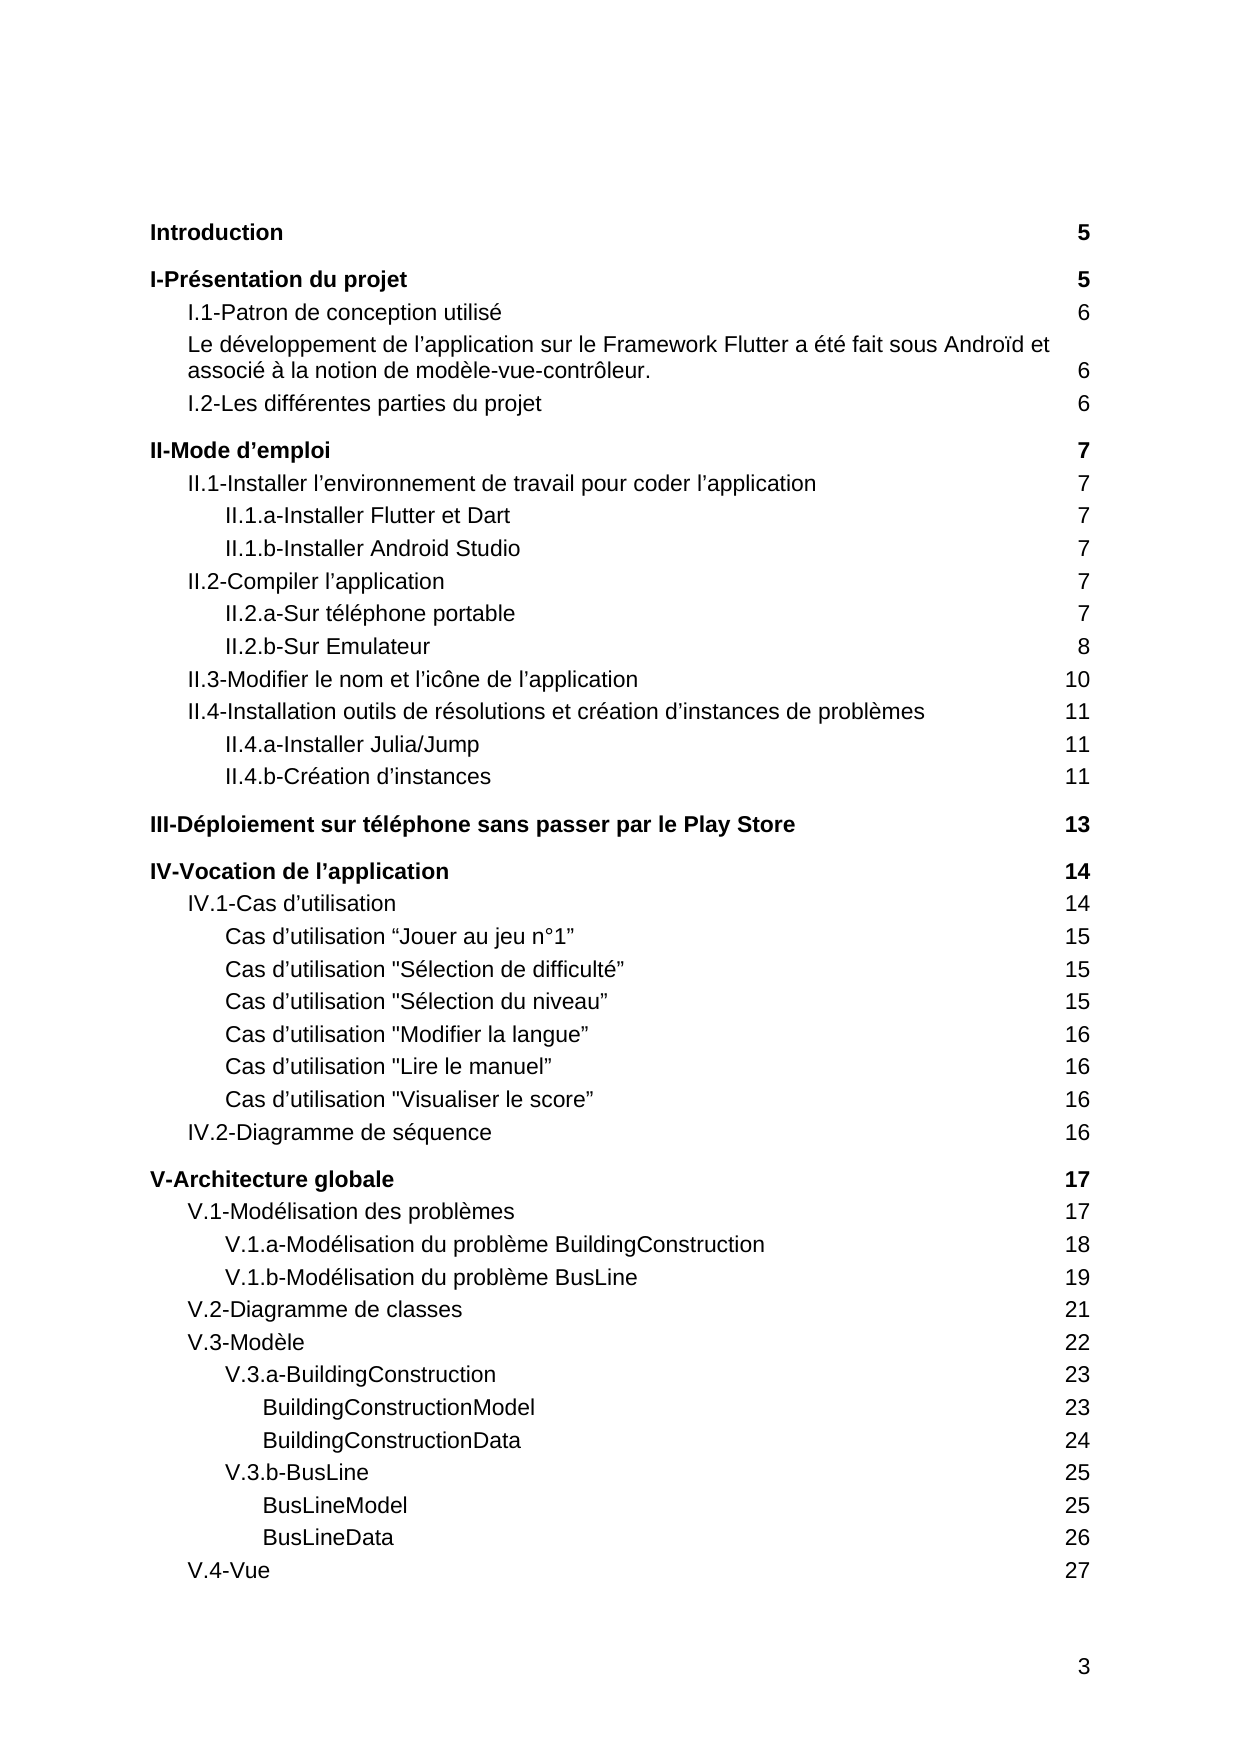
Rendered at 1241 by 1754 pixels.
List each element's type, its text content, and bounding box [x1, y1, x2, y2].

text V-Architecture globale 17 [150, 1166, 1090, 1192]
text V.1-Modélisation des problèmes 17 [187, 1198, 1090, 1225]
text Cas d’utilisation "Lire le manuel” 16 [225, 1053, 1090, 1080]
text II.2.b-Sur Emulateur 8 [225, 633, 1090, 659]
text III-Déploiement sur téléphone sans passer par le Play Store 13 [150, 811, 1090, 837]
text II.3-Modifier le nom et l’icône de l’application 10 [187, 666, 1090, 692]
text V.4-Vue 27 [187, 1557, 1090, 1583]
text BuildingConstructionModel 23 [262, 1394, 1090, 1420]
text V.1.a-Modélisation du problème BuildingConstruction 18 [225, 1231, 1090, 1257]
text I.1-Patron de conception utilisé 6 [187, 298, 1090, 325]
text V.3-Modèle 22 [187, 1329, 1090, 1355]
text Cas d’utilisation "Sélection du niveau” 15 [225, 988, 1090, 1014]
text V.2-Diagramme de classes 21 [187, 1296, 1090, 1322]
text I.2-Les différentes parties du projet 6 [187, 390, 1090, 416]
text Le développement de l’application sur le Framework Flutter a été fait sous Androïd et associé à la notion de modèle-vue-contrôleur. 6 [187, 331, 1090, 384]
text II.1-Installer l’environnement de travail pour coder l’application 7 [187, 470, 1090, 496]
text BuildingConstructionData 24 [262, 1427, 1090, 1453]
text II.2.a-Sur téléphone portable 7 [225, 600, 1090, 627]
text V.1.b-Modélisation du problème BusLine 19 [225, 1263, 1090, 1290]
text II.2-Compiler l’application 7 [187, 568, 1090, 594]
text V.3.a-BuildingConstruction 23 [225, 1361, 1090, 1388]
text II.1.b-Installer Android Studio 7 [225, 535, 1090, 561]
text Introduction 5 [150, 219, 1090, 245]
text Cas d’utilisation "Modifier la langue” 16 [225, 1021, 1090, 1047]
text V.3.b-BusLine 25 [225, 1459, 1090, 1486]
text IV.2-Diagramme de séquence 16 [187, 1118, 1090, 1145]
text Cas d’utilisation "Visualiser le score” 16 [225, 1086, 1090, 1112]
text BusLineData 26 [262, 1524, 1090, 1551]
text I-Présentation du projet 5 [150, 266, 1090, 292]
text II.4.a-Installer Julia/Jump 11 [225, 731, 1090, 757]
text BusLineModel 25 [262, 1492, 1090, 1518]
text II.4.b-Création d’instances 11 [225, 763, 1090, 790]
text Cas d’utilisation “Jouer au jeu n°1” 15 [225, 923, 1090, 949]
text Cas d’utilisation "Sélection de difficulté” 15 [225, 956, 1090, 982]
text II-Mode d’emploi 7 [150, 437, 1090, 464]
text IV-Vocation de l’application 14 [150, 858, 1090, 884]
text II.1.a-Installer Flutter et Dart 7 [225, 502, 1090, 529]
text II.4-Installation outils de résolutions et création d’instances de problèmes 11 [187, 698, 1090, 724]
text IV.1-Cas d’utilisation 14 [187, 890, 1090, 917]
